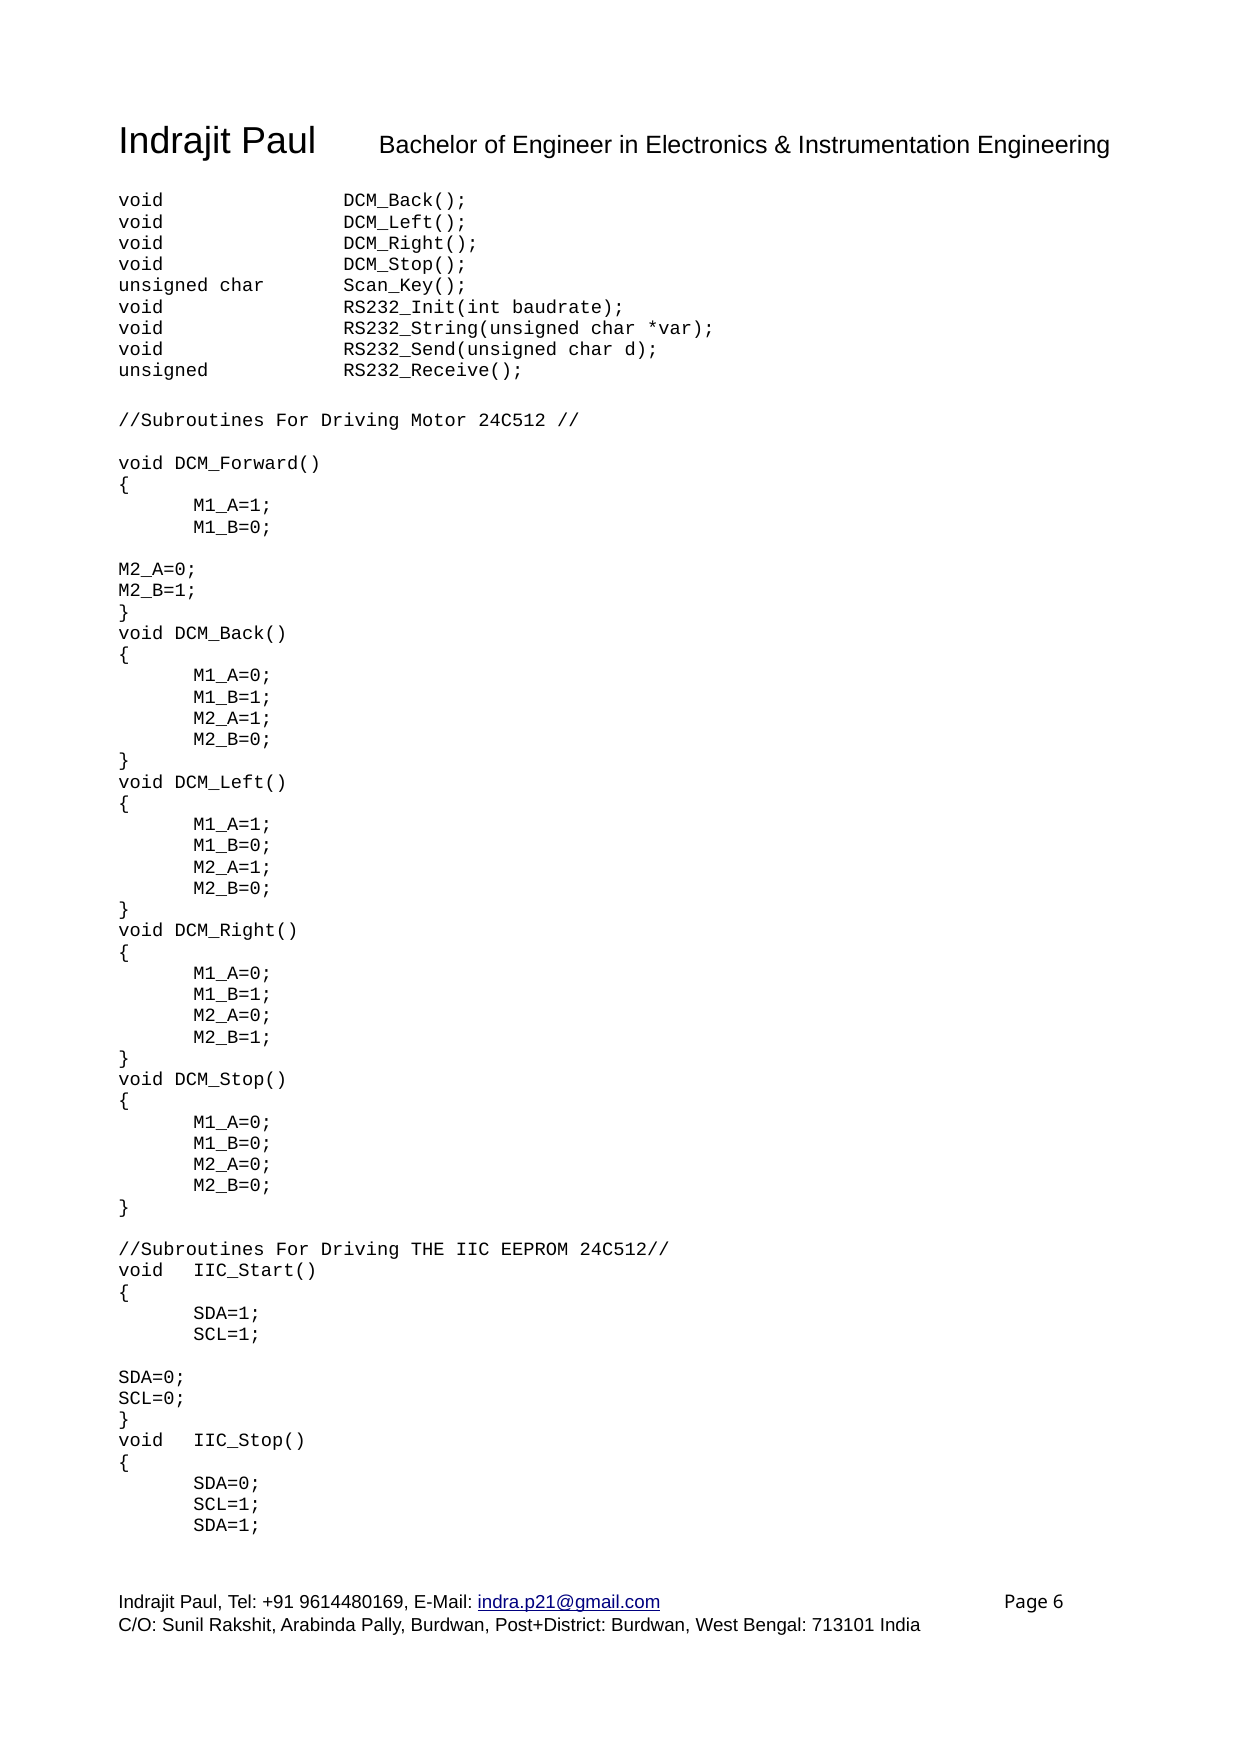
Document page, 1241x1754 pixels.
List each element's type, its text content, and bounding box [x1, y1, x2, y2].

text M2_A=0; [118, 1006, 1122, 1027]
text unsigned RS232_Receive(); [118, 361, 1122, 382]
text } [118, 751, 1122, 772]
text void RS232_Init(int baudrate); [118, 297, 1122, 319]
text M1_B=0; [118, 836, 1122, 857]
text M1_A=1; [118, 815, 1122, 836]
text M2_B=0; [118, 879, 1122, 900]
text void DCM_Right(); [118, 234, 1122, 255]
text M1_A=0; [118, 666, 1122, 687]
text M1_A=1; [118, 496, 1122, 517]
text { [118, 645, 1122, 666]
text } [118, 1197, 1122, 1219]
text void DCM_Stop(); [118, 255, 1122, 276]
text unsigned char Scan_Key(); [118, 276, 1122, 297]
text } [118, 1049, 1122, 1070]
text } [118, 602, 1122, 624]
text { [118, 475, 1122, 496]
text M2_B=1; [118, 1027, 1122, 1049]
text M2_B=1; [118, 581, 1122, 602]
text SDA=1; [118, 1304, 1122, 1325]
text M2_A=0; [118, 1155, 1122, 1176]
text //Subroutines For Driving THE IIC EEPROM 24C512// [118, 1240, 1122, 1261]
text } [118, 900, 1122, 921]
text void DCM_Right() [118, 921, 1122, 942]
text M1_B=0; [118, 517, 1122, 539]
text SCL=1; [118, 1495, 1122, 1516]
text M1_A=0; [118, 964, 1122, 985]
text M1_B=0; [118, 1134, 1122, 1155]
text M2_B=0; [118, 730, 1122, 751]
text void IIC_Stop() [118, 1431, 1122, 1452]
text void RS232_String(unsigned char *var); [118, 319, 1122, 340]
text { [118, 942, 1122, 964]
text { [118, 1091, 1122, 1112]
text M1_A=0; [118, 1112, 1122, 1134]
text void DCM_Left() [118, 772, 1122, 794]
text M1_B=1; [118, 985, 1122, 1006]
text { [118, 1282, 1122, 1304]
text void DCM_Stop() [118, 1070, 1122, 1091]
text SCL=0; [118, 1389, 1122, 1410]
text SCL=1; [118, 1325, 1122, 1346]
text } [118, 1410, 1122, 1431]
text void RS232_Send(unsigned char d); [118, 340, 1122, 361]
text SDA=0; [118, 1474, 1122, 1495]
text M1_B=1; [118, 687, 1122, 709]
text { [118, 794, 1122, 815]
text void DCM_Back() [118, 624, 1122, 645]
text SDA=1; [118, 1516, 1122, 1537]
text //Subroutines For Driving Motor 24C512 // [118, 411, 1122, 432]
text SDA=0; [118, 1367, 1122, 1389]
text M2_A=1; [118, 709, 1122, 730]
text void DCM_Back(); [118, 191, 1122, 212]
text void DCM_Forward() [118, 454, 1122, 475]
text M2_A=1; [118, 857, 1122, 879]
text M2_A=0; [118, 560, 1122, 581]
text M2_B=0; [118, 1176, 1122, 1197]
text void IIC_Start() [118, 1261, 1122, 1282]
text void DCM_Left(); [118, 212, 1122, 234]
text { [118, 1452, 1122, 1474]
